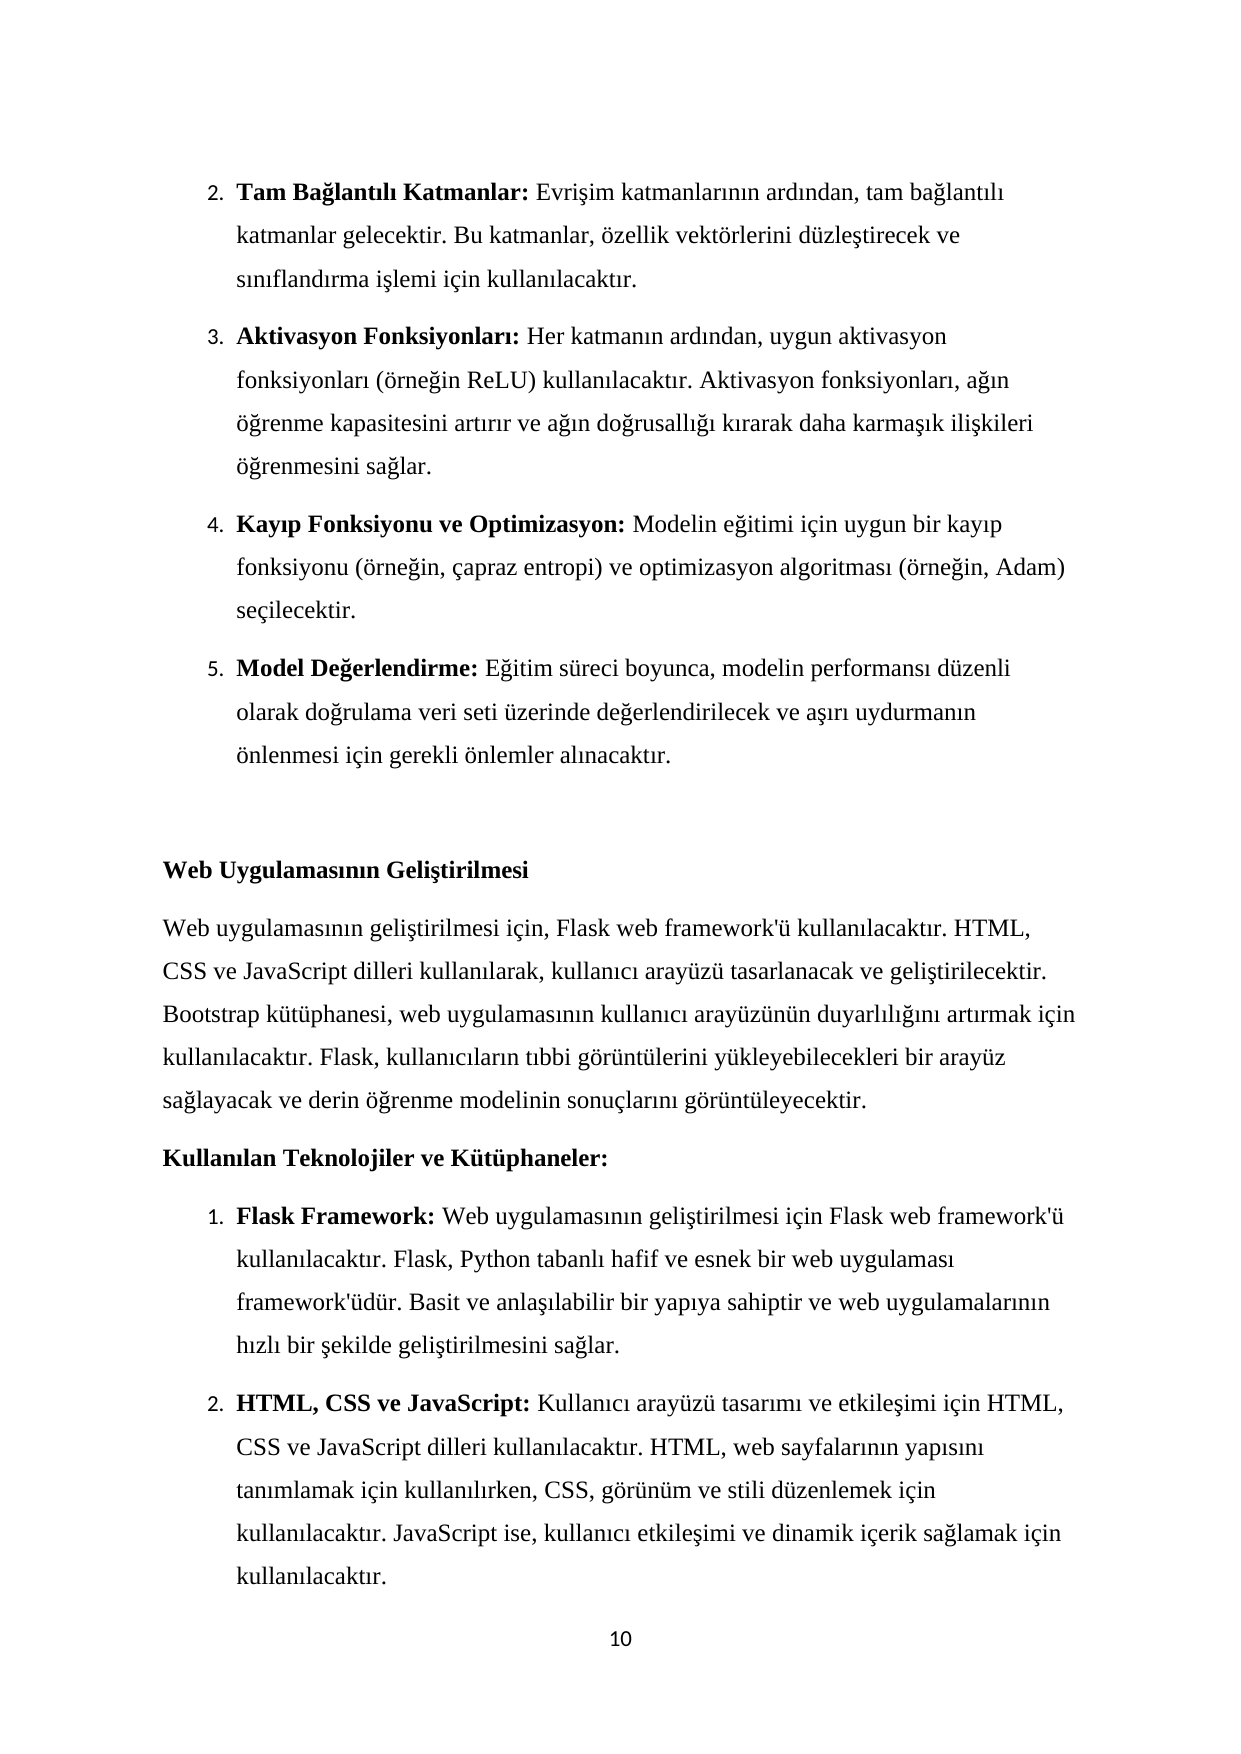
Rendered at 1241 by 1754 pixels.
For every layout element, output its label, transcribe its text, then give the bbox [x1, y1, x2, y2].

list HTML, CSS ve JavaScript: Kullanıcı arayüzü tasarımı ve etkileşimi için HTML, CSS ve JavaScript dilleri kullanılacaktır. HTML, web sayfalarının yapısını tanımlamak için kullanılırken, CSS, görünüm ve stili düzenlemek için kullanılacaktır. JavaScript ise, kullanıcı etkileşimi ve dinamik içerik sağlamak için kullanılacaktır. [207, 1388, 1078, 1590]
list Aktivasyon Fonksiyonları: Her katmanın ardından, uygun aktivasyon fonksiyonları (örneğin ReLU) kullanılacaktır. Aktivasyon fonksiyonları, ağın öğrenme kapasitesini artırır ve ağın doğrusallığı kırarak daha karmaşık ilişkileri öğrenmesini sağlar. [207, 321, 1078, 480]
text Web Uygulamasının Geliştirilmesi [162, 855, 1078, 884]
text Web uygulamasının geliştirilmesi için, Flask web framework'ü kullanılacaktır. HTML, CSS ve JavaScript dilleri kullanılarak, kullanıcı arayüzü tasarlanacak ve geliştirilecektir. Bootstrap kütüphanesi, web uygulamasının kullanıcı arayüzünün duyarlılığını artırmak için kullanılacaktır. Flask, kullanıcıların tıbbi görüntülerini yükleyebilecekleri bir arayüz sağlayacak ve derin öğrenme modelinin sonuçlarını görüntüleyecektir. [162, 913, 1078, 1114]
list Flask Framework: Web uygulamasının geliştirilmesi için Flask web framework'ü kullanılacaktır. Flask, Python tabanlı hafif ve esnek bir web uygulaması framework'üdür. Basit ve anlaşılabilir bir yapıya sahiptir ve web uygulamalarının hızlı bir şekilde geliştirilmesini sağlar. [207, 1201, 1078, 1359]
list Model Değerlendirme: Eğitim süreci boyunca, modelin performansı düzenli olarak doğrulama veri seti üzerinde değerlendirilecek ve aşırı uydurmanın önlenmesi için gerekli önlemler alınacaktır. [207, 653, 1078, 768]
list Tam Bağlantılı Katmanlar: Evrişim katmanlarının ardından, tam bağlantılı katmanlar gelecektir. Bu katmanlar, özellik vektörlerini düzleştirecek ve sınıflandırma işlemi için kullanılacaktır. [207, 177, 1078, 292]
text Kullanılan Teknolojiler ve Kütüphaneler: [162, 1143, 1078, 1172]
list Kayıp Fonksiyonu ve Optimizasyon: Modelin eğitimi için uygun bir kayıp fonksiyonu (örneğin, çapraz entropi) ve optimizasyon algoritması (örneğin, Adam) seçilecektir. [207, 509, 1078, 624]
